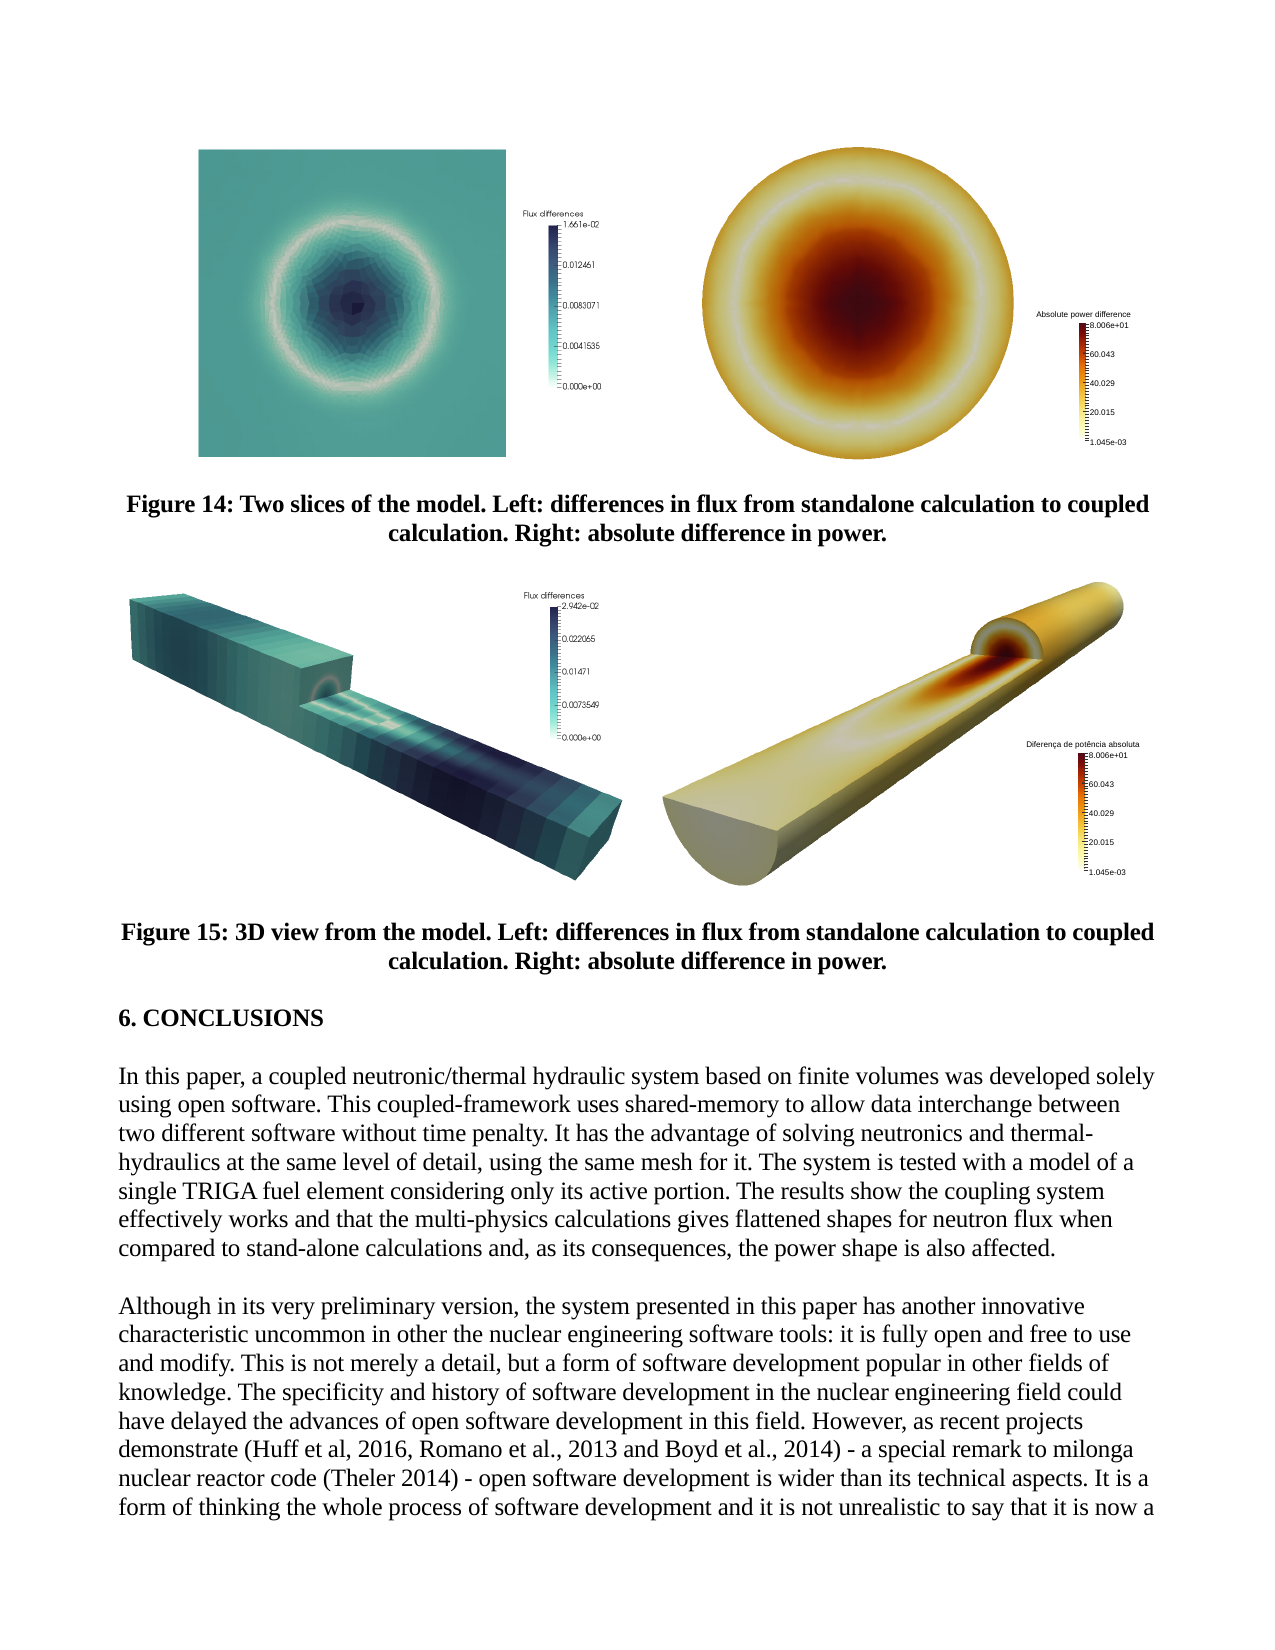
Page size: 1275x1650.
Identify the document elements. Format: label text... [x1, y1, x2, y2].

picture [118, 146, 637, 460]
picture [118, 575, 637, 889]
text Figure 14: Two slices of the model. Left: differences in flux from standalone calculation to coupled calculation. Right: absolute difference in power. [118, 489, 1157, 546]
text Although in its very preliminary version, the system presented in this paper has another innovative characteristic uncommon in other the nuclear engineering software tools: it is fully open and free to use and modify. This is not merely a detail, but a form of software development popular in other fields of knowledge. The specificity and history of software development in the nuclear engineering field could have delayed the advances of open software development in this field. However, as recent projects demonstrate (Huff et al, 2016, Romano et al., 2013 and Boyd et al., 2014) - a special remark to milonga nuclear reactor code (Theler 2014) - open software development is wider than its technical aspects. It is a form of thinking the whole process of software development and it is not unrealistic to say that it is now a [118, 1291, 1157, 1521]
table_header [118, 889, 637, 917]
table_header [638, 889, 1157, 917]
table_header [118, 460, 637, 489]
table_header [638, 460, 1157, 489]
text In this paper, a coupled neutronic/thermal hydraulic system based on finite volumes was developed solely using open software. This coupled-framework uses shared-memory to allow data interchange between two different software without time penalty. It has the advantage of solving neutronics and thermal-hydraulics at the same level of detail, using the same mesh for it. The system is tested with a model of a single TRIGA fuel element considering only its active portion. The results show the coupling system effectively works and that the multi-physics calculations gives flattened shapes for neutron flux when compared to stand-alone calculations and, as its consequences, the power shape is also affected. [118, 1061, 1157, 1262]
text 6. CONCLUSIONS [118, 1003, 1157, 1032]
text Figure 15: 3D view from the model. Left: differences in flux from standalone calculation to coupled calculation. Right: absolute difference in power. [118, 917, 1157, 974]
